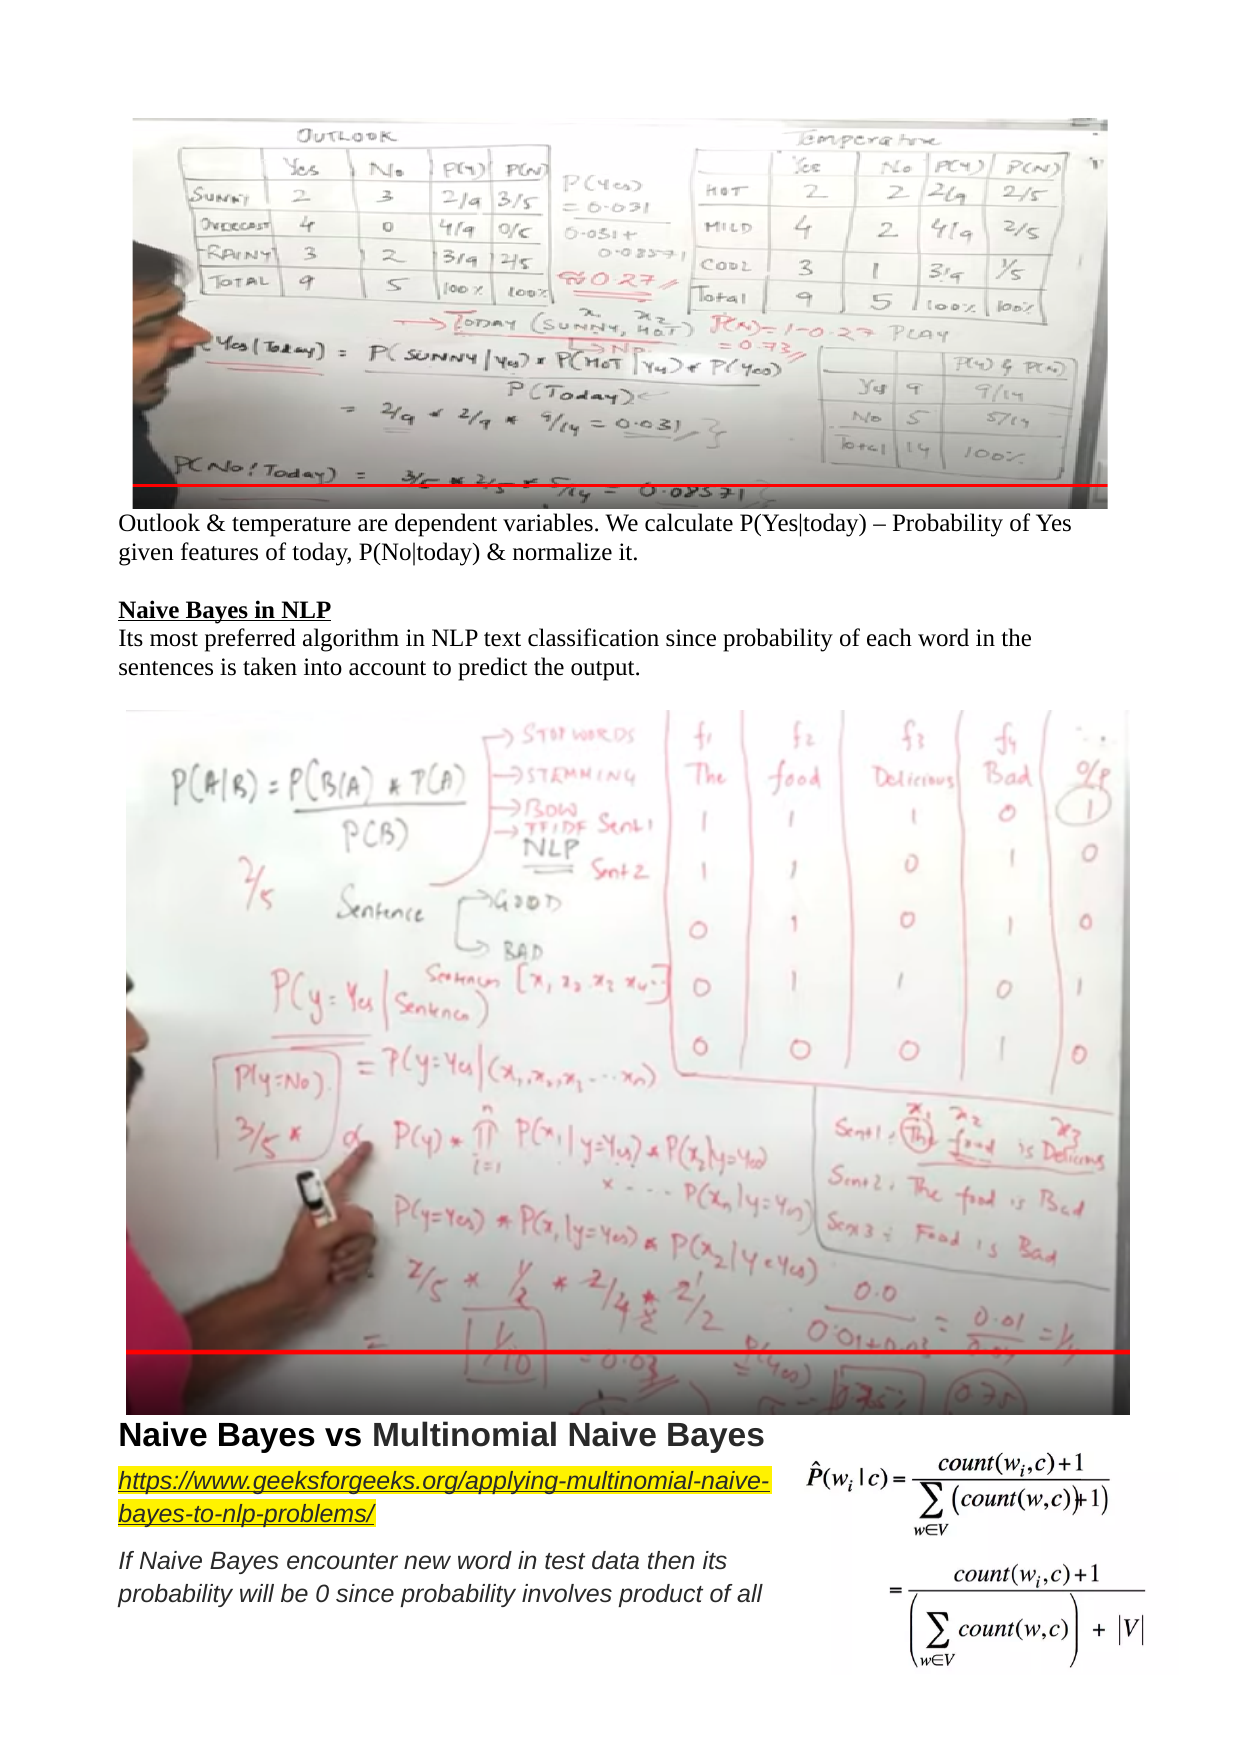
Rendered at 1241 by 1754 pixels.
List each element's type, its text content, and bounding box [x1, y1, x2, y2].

text Outlook & temperature are dependent variables. We calculate P(Yes|today) – Probability of Yes given features of today, P(No|today) & normalize it. [118, 118, 1122, 566]
text Its most preferred algorithm in NLP text classification since probability of each word in the sentences is taken into account to predict the output. [118, 623, 1122, 681]
picture [132, 118, 1108, 509]
text https://www.geeksforgeeks.org/applying-multinomial-naive-bayes-to-nlp-problems/ [118, 1466, 799, 1527]
subtitle Naive Bayes vs Multinomial Naive Bayes [118, 731, 1122, 1453]
picture [126, 710, 1130, 1415]
text Naive Bayes in NLP [118, 595, 1122, 623]
picture [799, 1450, 1179, 1675]
text If Naive Bayes encounter new word in test data then its probability will be 0 since probability involves product of all [118, 1546, 799, 1608]
